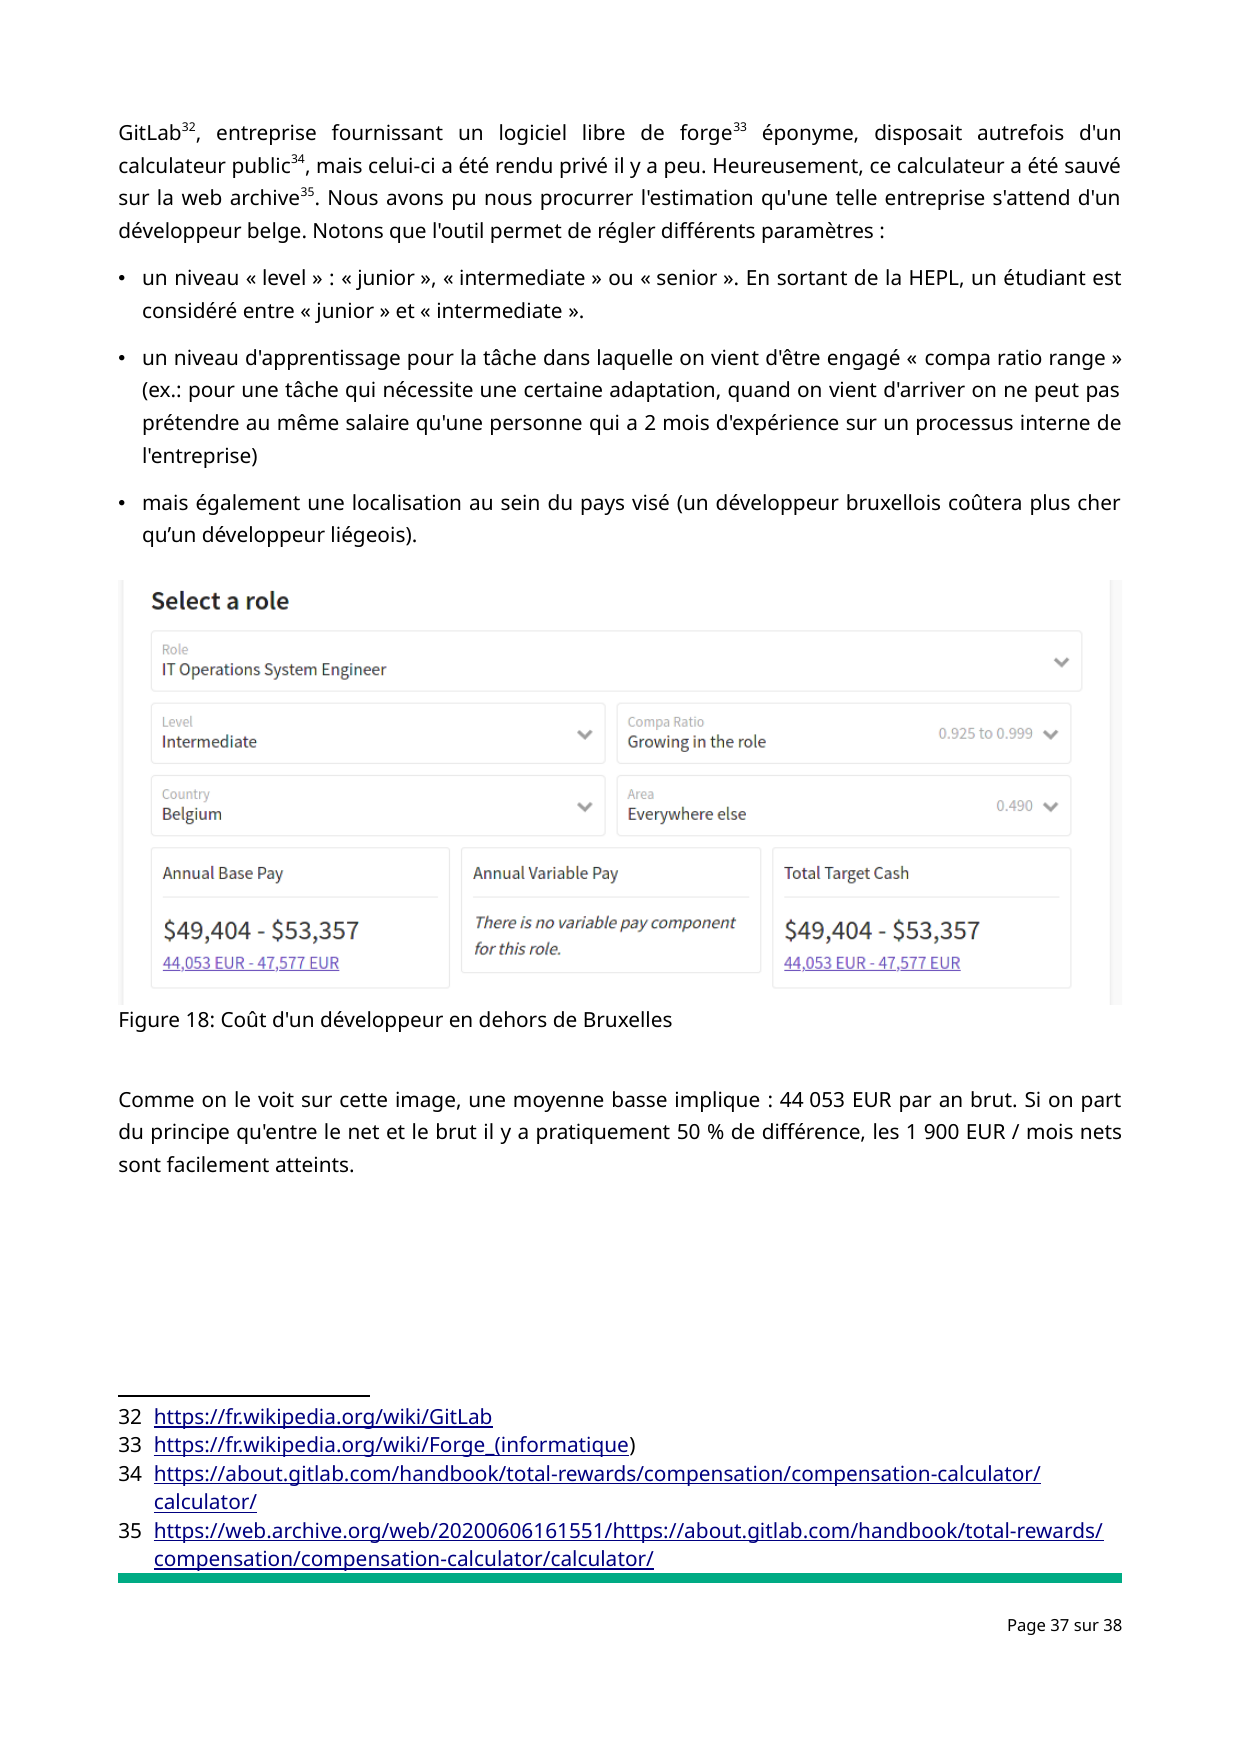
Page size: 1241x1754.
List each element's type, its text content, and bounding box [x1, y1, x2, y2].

text https://fr.wikipedia.org/wiki/GitLab [118, 1402, 1122, 1431]
text https://fr.wikipedia.org/wiki/Forge_(informatique) [118, 1431, 1122, 1459]
text Comme on le voit sur cette image, une moyenne basse implique : 44 053 EUR par an brut. Si on part du principe qu'entre le net et le brut il y a pratiquement 50 % de différence, les 1 900 EUR / mois nets sont facilement atteints. [118, 1085, 1122, 1178]
text https://web.archive.org/web/20200606161551/https://about.gitlab.com/handbook/total-rewards/compensation/compensation-calculator/calculator/ [118, 1516, 1122, 1573]
text https://about.gitlab.com/handbook/total-rewards/compensation/compensation-calculator/calculator/ [118, 1459, 1122, 1516]
text GitLab, entreprise fournissant un logiciel libre de forge éponyme, disposait autrefois d'un calculateur public, mais celui-ci a été rendu privé il y a peu. Heureusement, ce calculateur a été sauvé sur la web archive. Nous avons pu nous procurrer l'estimation qu'une telle entreprise s'attend d'un développeur belge. Notons que l'outil permet de régler différents paramètres : [118, 118, 1122, 244]
list un niveau « level » : « junior », « intermediate » ou « senior ». En sortant de la HEPL, un étudiant est considéré entre « junior » et « intermediate ». [118, 263, 1122, 324]
picture [118, 580, 1123, 1005]
list un niveau d'apprentissage pour la tâche dans laquelle on vient d'être engagé « compa ratio range » (ex.: pour une tâche qui nécessite une certaine adaptation, quand on vient d'arriver on ne peut pas prétendre au même salaire qu'une personne qui a 2 mois d'expérience sur un processus interne de l'entreprise) [118, 343, 1122, 469]
text Figure 18: Coût d'un développeur en dehors de Bruxelles [118, 1005, 1122, 1033]
list mais également une localisation au sein du pays visé (un développeur bruxellois coûtera plus cher qu’un développeur liégeois). [118, 488, 1122, 549]
